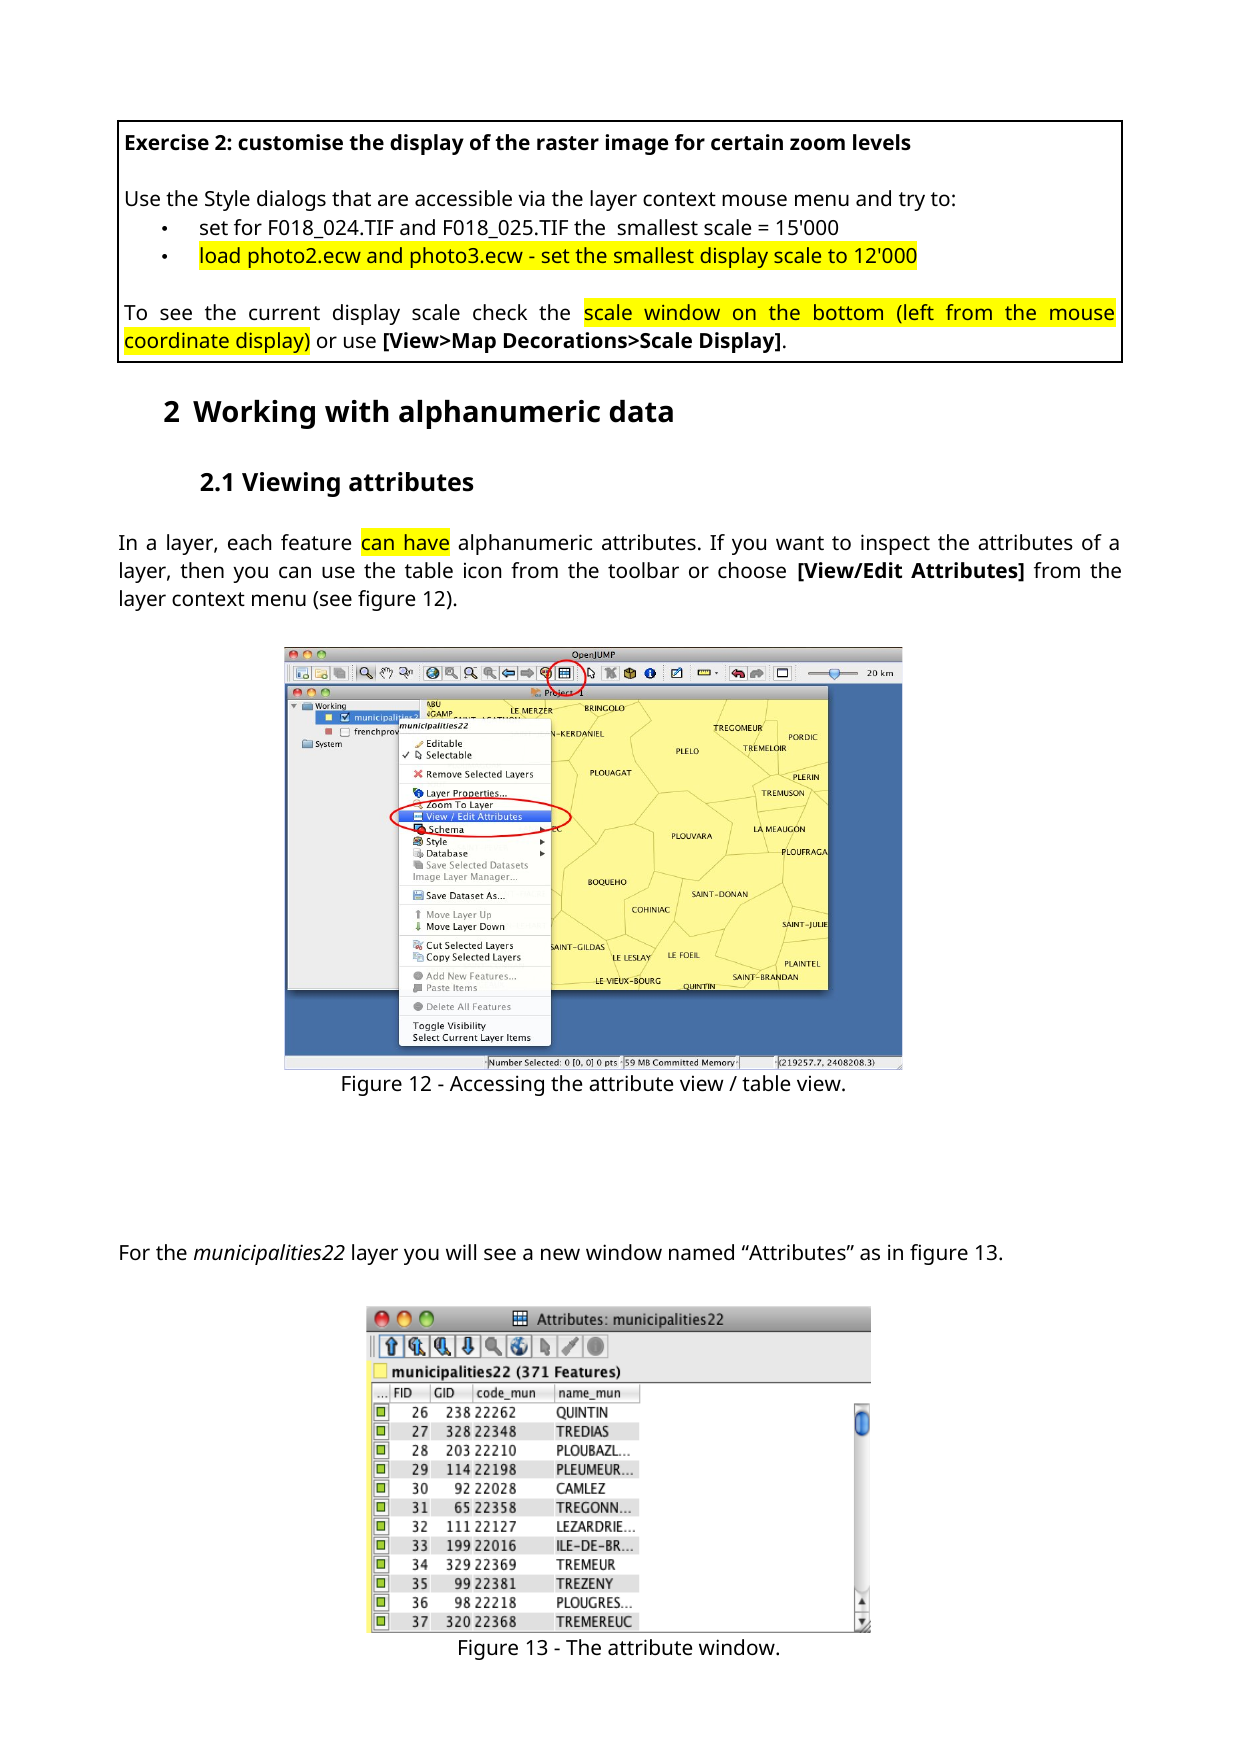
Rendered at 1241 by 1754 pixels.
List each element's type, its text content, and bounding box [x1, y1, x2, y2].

text Figure 12 - Accessing the attribute view / table view. [290, 1070, 897, 1098]
table_header Exercise 2: customise the display of the raster image for certain zoom levels Use the Style dialogs that are accessible via the layer context mouse menu and try to: set for F018_024.TIF and F018_025.TIF the smallest scale = 15'000 load photo2.ecw and photo3.ecw - set the smallest display scale to 12'000 To see the current display scale check the scale window on the bottom (left from the mouse coordinate display) or use [View>Map Decorations>Scale Display]. [119, 122, 1121, 361]
picture [366, 1306, 871, 1633]
text In a layer, each feature can have alphanumeric attributes. If you want to inspect the attributes of a layer, then you can use the table icon from the toolbar or choose [View/Edit Attributes] from the layer context menu (see figure 12). [118, 528, 1122, 613]
list Working with alphanumeric data [156, 391, 1122, 431]
picture [284, 647, 903, 1070]
text For the municipalities22 layer you will see a new window named “Attributes” as in figure 13. [118, 1238, 1122, 1266]
text Figure 13 - The attribute window. [338, 1319, 899, 1661]
list Viewing attributes [193, 465, 1122, 499]
